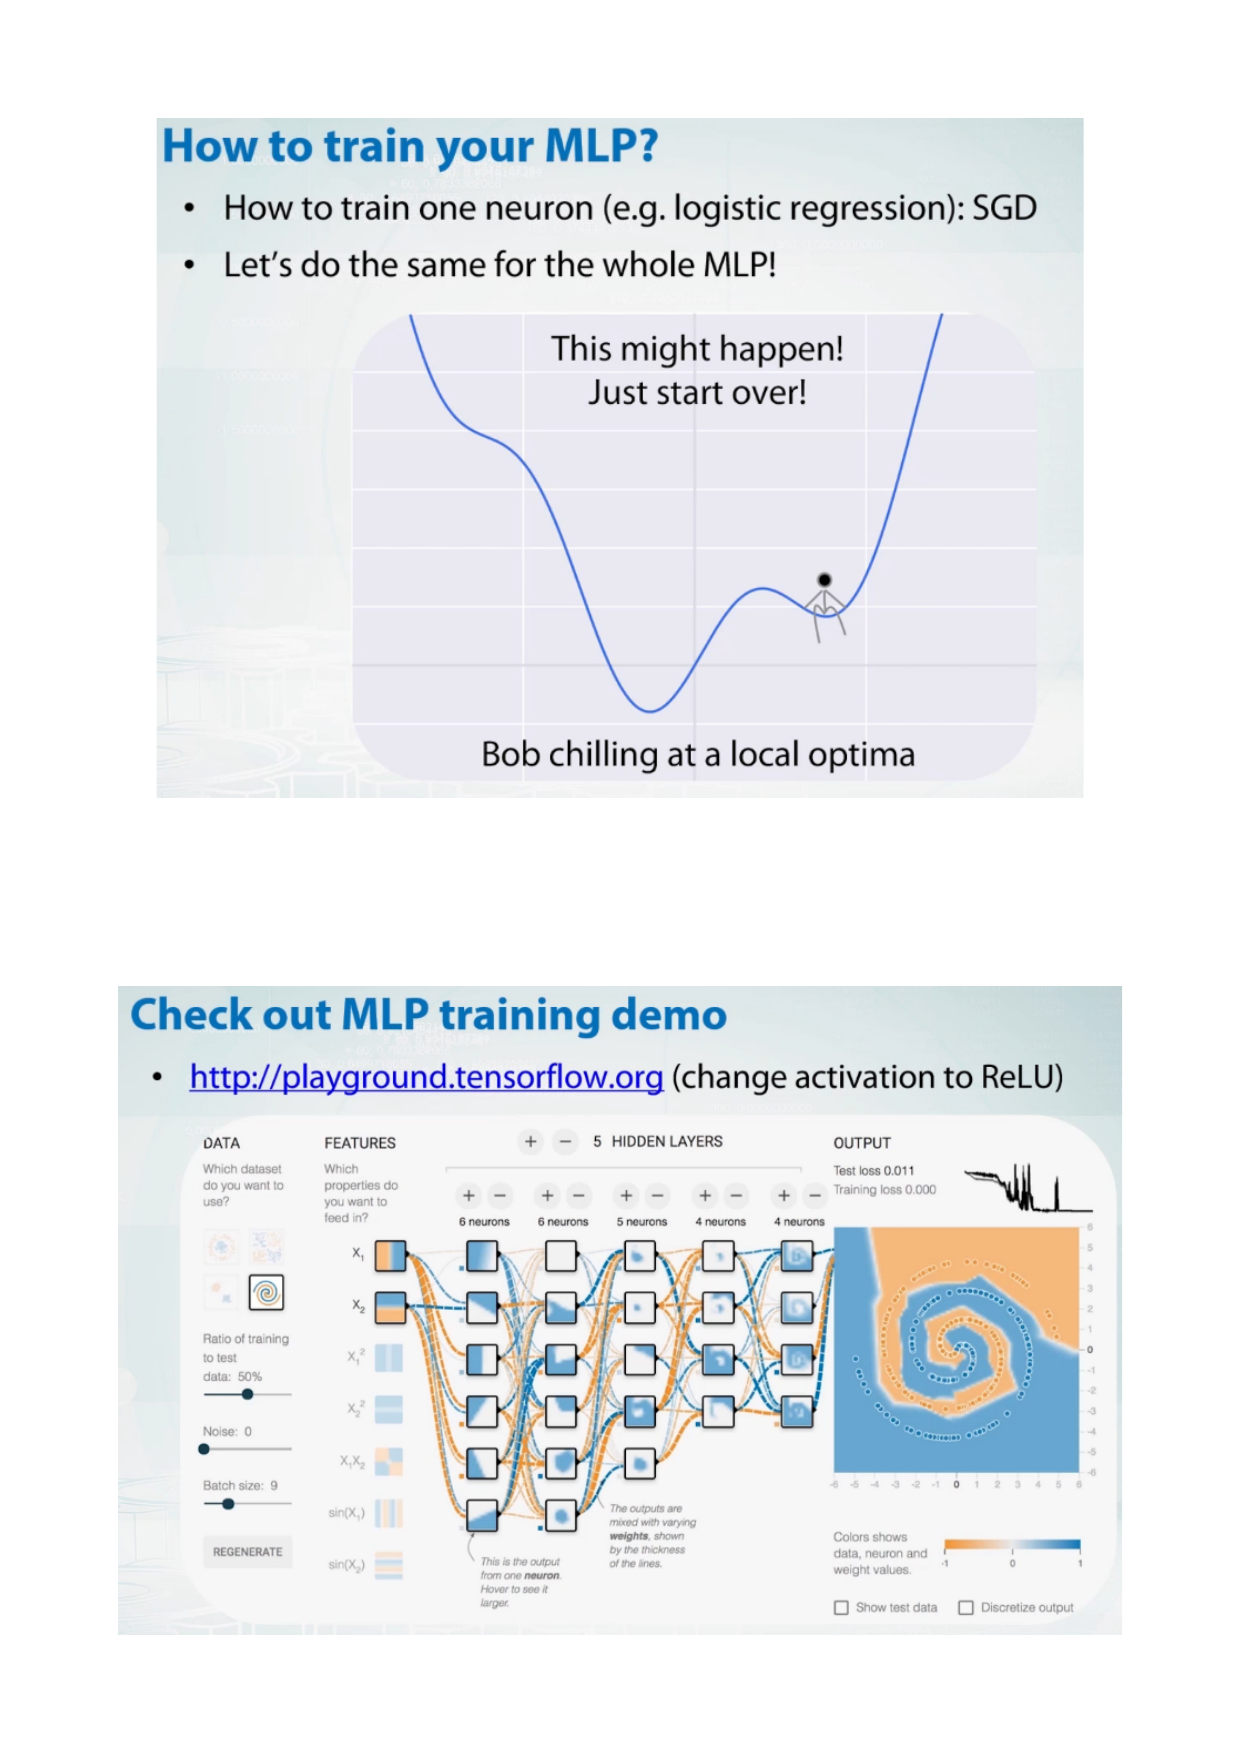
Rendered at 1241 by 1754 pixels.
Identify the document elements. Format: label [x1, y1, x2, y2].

picture [156, 118, 1084, 798]
picture [118, 986, 1123, 1635]
